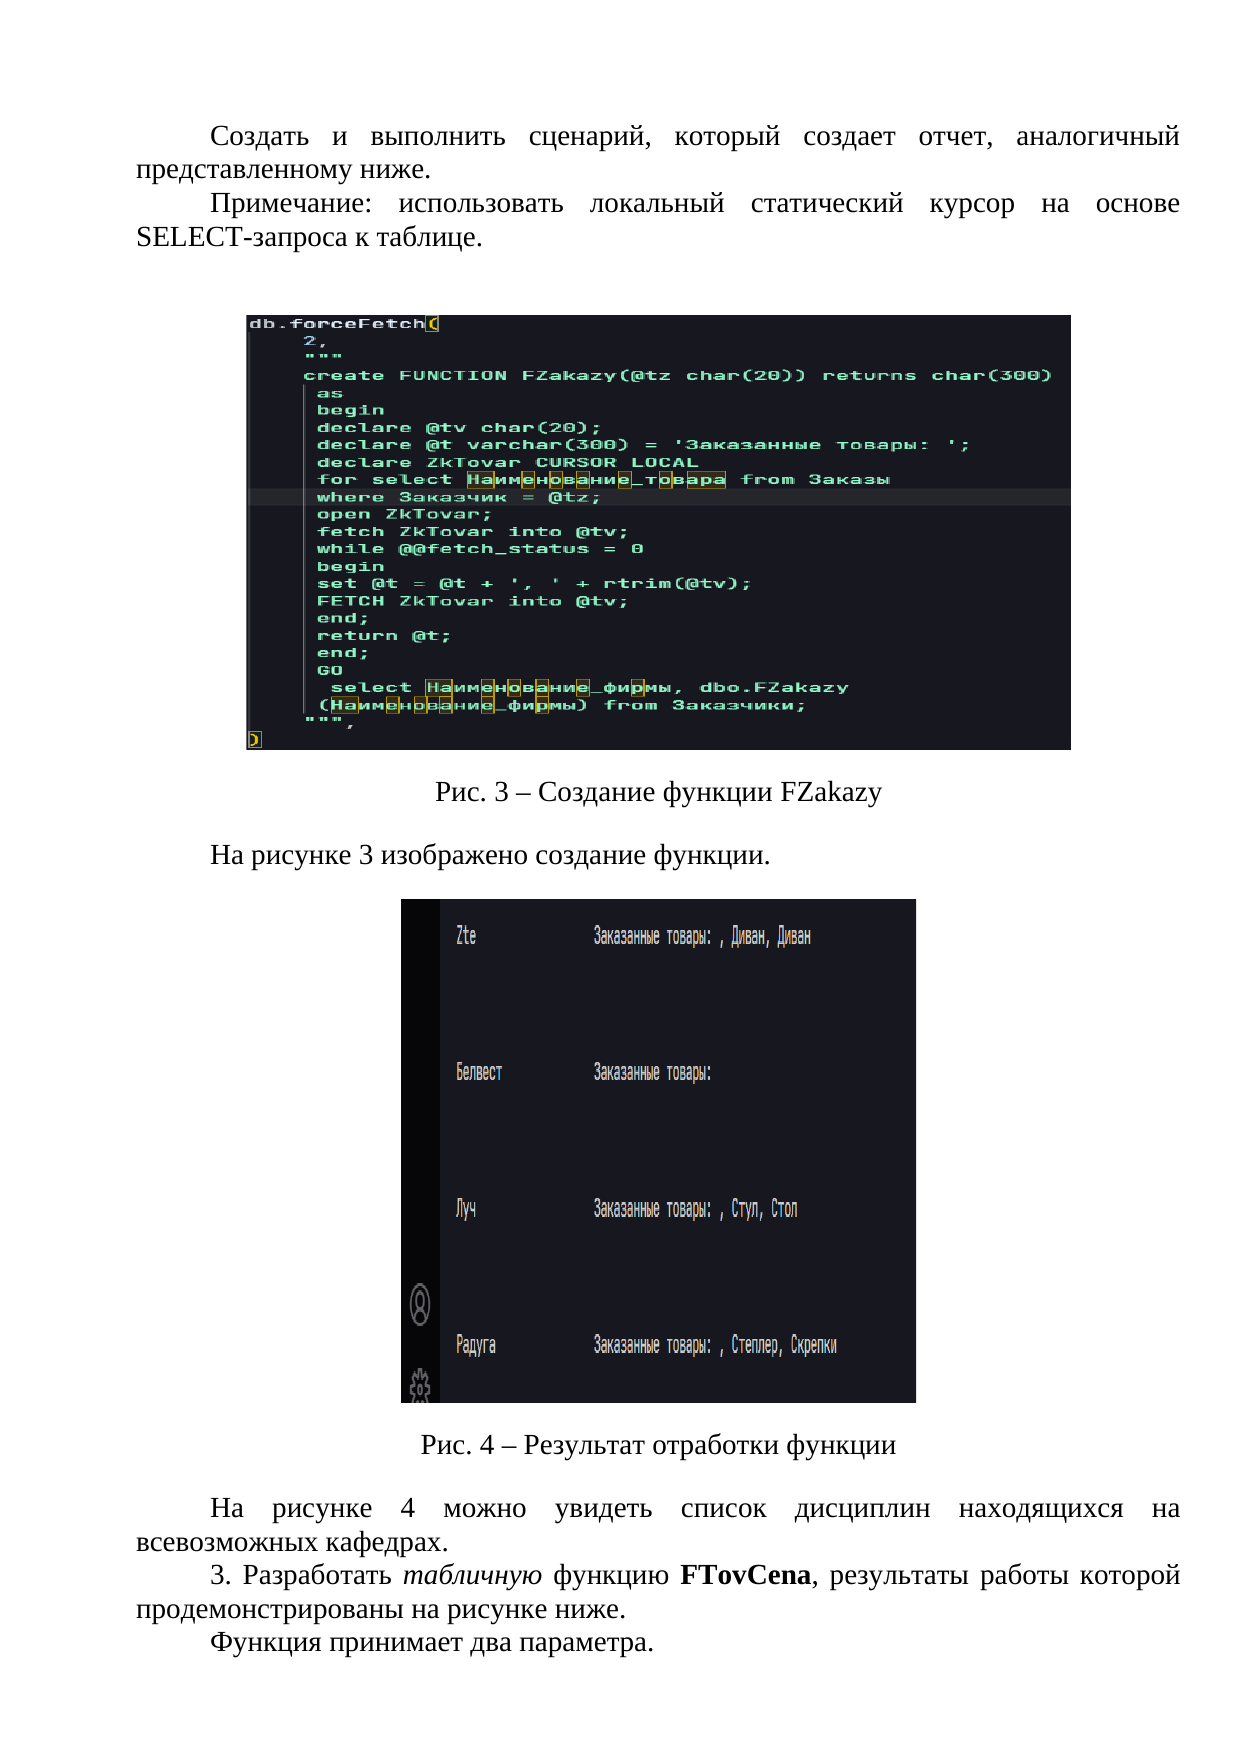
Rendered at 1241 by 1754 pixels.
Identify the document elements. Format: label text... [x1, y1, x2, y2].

text Создать и выполнить сценарий, который создает отчет, аналогичный представленному ниже. [136, 118, 1181, 185]
text Функция принимает два параметра. [136, 1624, 1181, 1658]
text Рис. 3 – Создание функции FZakazy [136, 774, 1181, 808]
picture [401, 899, 917, 1403]
text Примечание: использовать локальный статический курсор на основе SELECT-запроса к таблице. [136, 185, 1181, 252]
text Рис. 4 – Результат отработки функции [136, 1427, 1181, 1461]
text На рисунке 3 изображено создание функции. [136, 837, 1181, 871]
text На рисунке 4 можно увидеть список дисциплин находящихся на всевозможных кафедрах. [136, 1490, 1181, 1557]
picture [246, 315, 1071, 750]
text 3. Разработать табличную функцию FTovCena, результаты работы которой продемонстрированы на рисунке ниже. [136, 1557, 1181, 1624]
